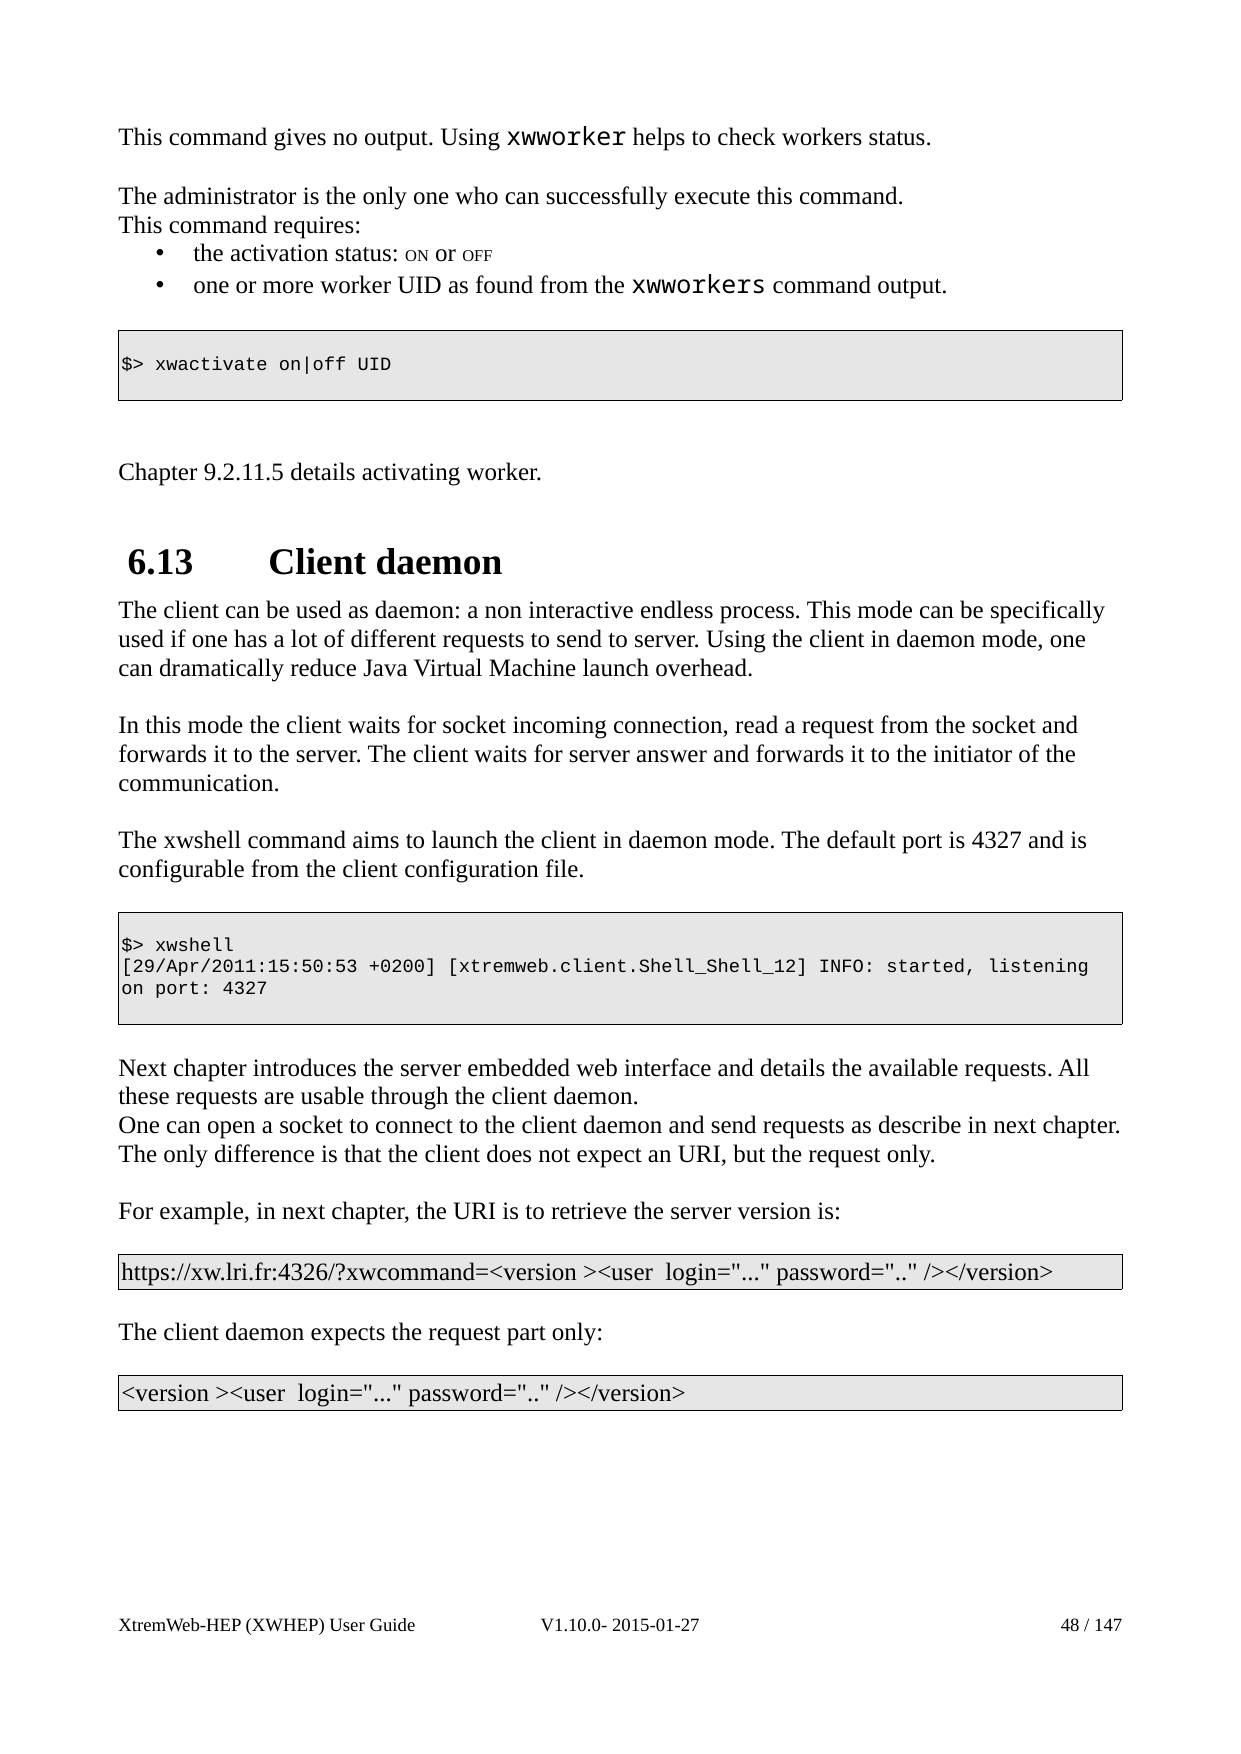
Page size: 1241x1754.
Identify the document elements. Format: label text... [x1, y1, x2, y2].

text The administrator is the only one who can successfully execute this command. [118, 181, 1122, 210]
text The client can be used as daemon: a non interactive endless process. This mode can be specifically used if one has a lot of different requests to send to server. Using the client in daemon mode, one can dramatically reduce Java Virtual Machine launch overhead. [118, 595, 1122, 682]
text <version ><user login="..." password=".." /></version> [119, 1376, 1122, 1410]
text Chapter 9.2.11.5 details activating worker. [118, 457, 1122, 486]
list the activation status: on or off [156, 238, 1122, 267]
text The client daemon expects the request part only: [118, 1317, 1122, 1346]
text Next chapter introduces the server embedded web interface and details the available requests. All these requests are usable through the client daemon. [118, 1053, 1122, 1110]
text This command requires: [118, 210, 1122, 238]
text For example, in next chapter, the URI is to retrieve the server version is: [118, 1196, 1122, 1225]
text In this mode the client waits for socket incoming connection, read a request from the socket and forwards it to the server. The client waits for server answer and forwards it to the initiator of the communication. [118, 710, 1122, 797]
text The only difference is that the client does not expect an URI, but the request only. [118, 1139, 1122, 1168]
text This command gives no output. Using xwworker helps to check workers status. [118, 118, 1122, 152]
text https://xw.lri.fr:4326/?xwcommand=<version ><user login="..." password=".." /></version> [119, 1255, 1122, 1289]
list one or more worker UID as found from the xwworkers command output. [156, 267, 1122, 301]
text [29/Apr/2011:15:50:53 +0200] [xtremweb.client.Shell_Shell_12] INFO: started, listening on port: 4327 [119, 954, 1122, 997]
text $> xwactivate on|off UID [119, 351, 1122, 372]
text $> xwshell [119, 933, 1122, 954]
text One can open a socket to connect to the client daemon and send requests as describe in next chapter. [118, 1110, 1122, 1139]
subtitle Client daemon [118, 540, 1122, 583]
text The xwshell command aims to launch the client in daemon mode. The default port is 4327 and is configurable from the client configuration file. [118, 825, 1122, 883]
